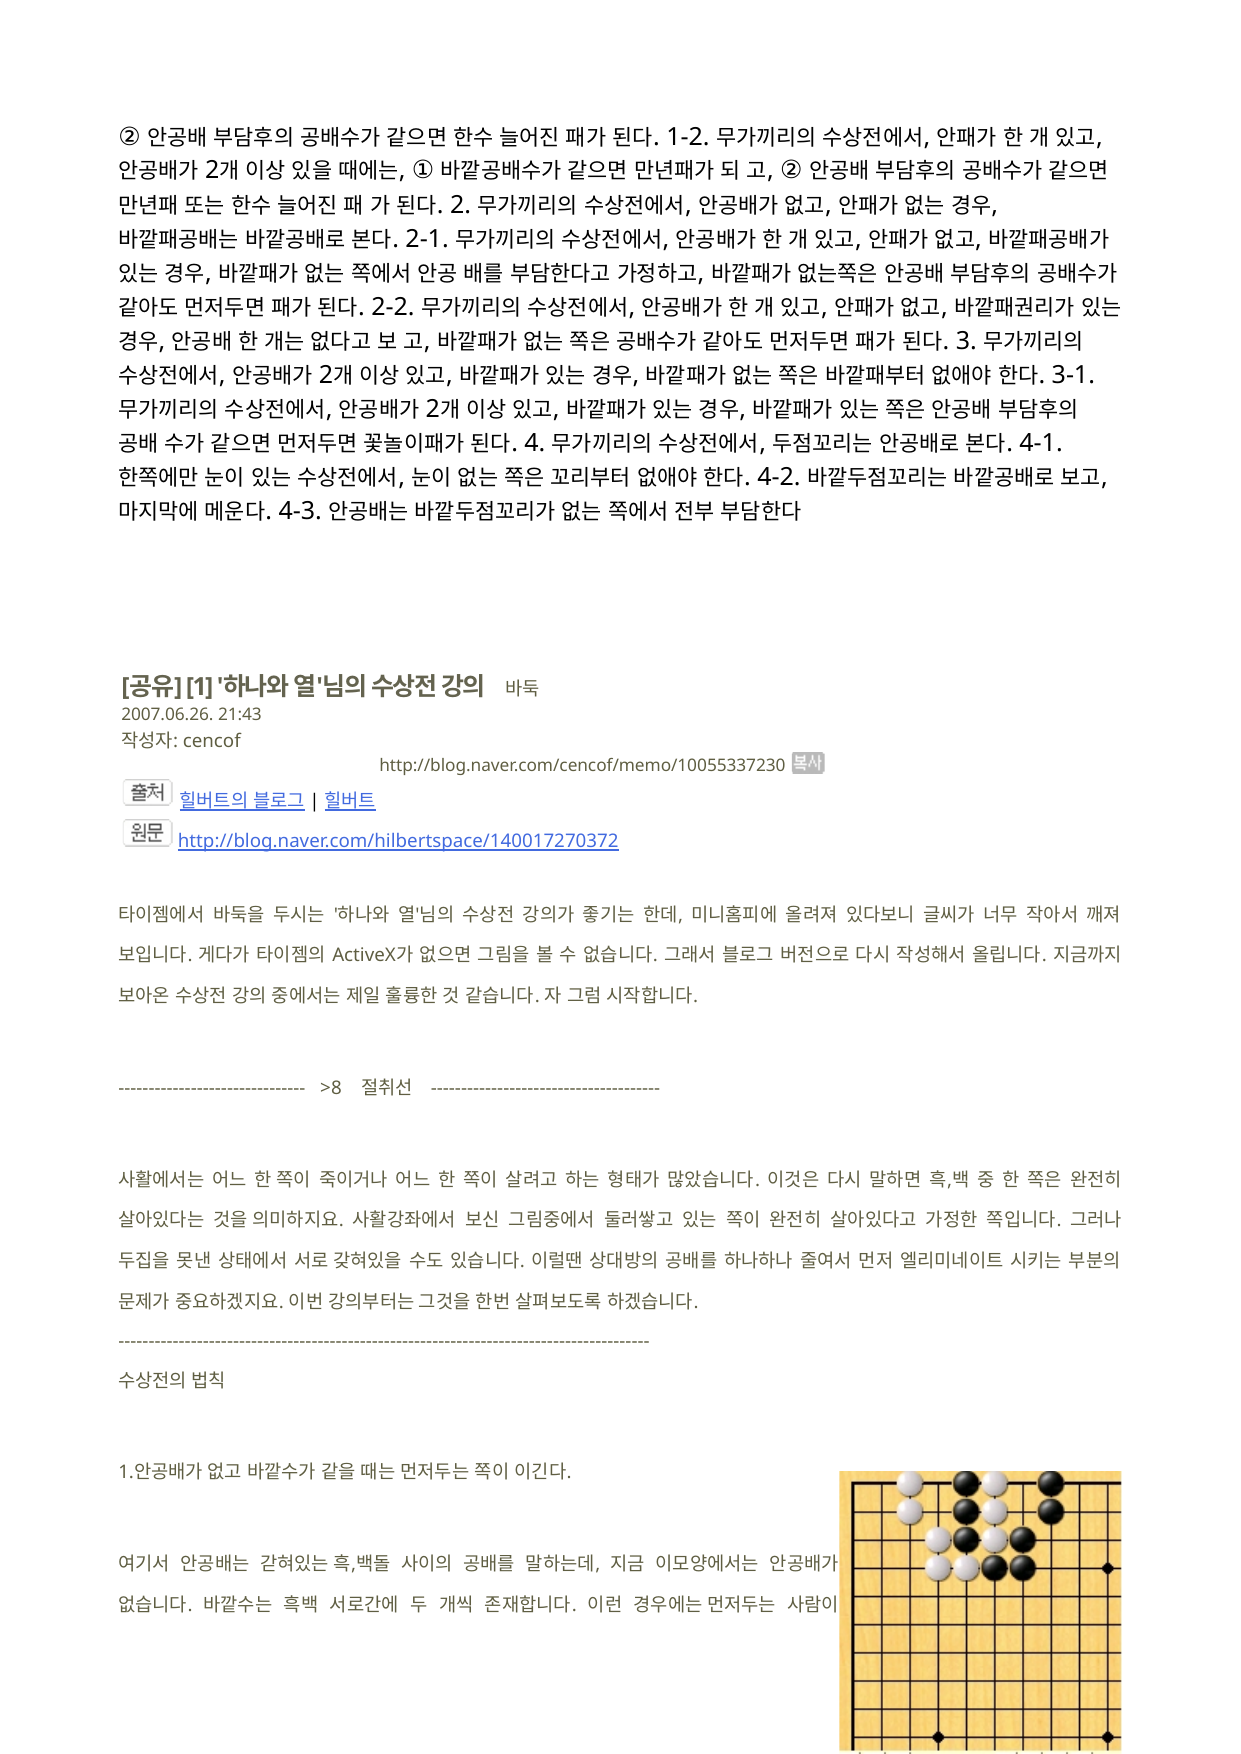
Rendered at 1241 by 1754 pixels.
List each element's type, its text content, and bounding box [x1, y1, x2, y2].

text 수상전의 법칙 [118, 1365, 1122, 1393]
text 사활에서는 어느 한 쪽이 죽이거나 어느 한 쪽이 살려고 하는 형태가 많았습니다. 이것은 다시 말하면 흑,백 중 한 쪽은 완전히 살아있다는 것을 의미하지요. 사활강좌에서 보신 그림중에서 둘러쌓고 있는 쪽이 완전히 살아있다고 가정한 쪽입니다. 그러나 두집을 못낸 상태에서 서로 갖혀있을 수도 있습니다. 이럴땐 상대방의 공배를 하나하나 줄여서 먼저 엘리미네이트 시키는 부분의 문제가 중요하겠지요. 이번 강의부터는 그것을 한번 살펴보도록 하겠습니다. [118, 1164, 1122, 1314]
text 1.안공배가 없고 바깥수가 같을 때는 먼저두는 쪽이 이긴다. [118, 1457, 1122, 1484]
text ------------------------------- >8 절취선 -------------------------------------- [118, 1072, 1122, 1100]
text 힐버트의 블로그 | 힐버트 http://blog.naver.com/hilbertspace/140017270372 [118, 779, 1122, 853]
picture [122, 779, 173, 806]
text ---------------------------------------------------------------------------------------- [118, 1327, 1122, 1353]
picture [122, 819, 173, 847]
text 여기서 안공배는 갇혀있는 흑,백돌 사이의 공배를 말하는데, 지금 이모양에서는 안공배가 없습니다. 바깥수는 흑백 서로간에 두 개씩 존재합니다. 이런 경우에는 먼저두는 사람이 [118, 1549, 839, 1617]
text ② 안공배 부담후의 공배수가 같으면 한수 늘어진 패가 된다. 1-2. 무가끼리의 수상전에서, 안패가 한 개 있고, 안공배가 2개 이상 있을 때에는, ① 바깥공배수가 같으면 만년패가 되 고, ② 안공배 부담후의 공배수가 같으면 만년패 또는 한수 늘어진 패 가 된다. 2. 무가끼리의 수상전에서, 안공배가 없고, 안패가 없는 경우, 바깥패공배는 바깥공배로 본다. 2-1. 무가끼리의 수상전에서, 안공배가 한 개 있고, 안패가 없고, 바깥패공배가 있는 경우, 바깥패가 없는 쪽에서 안공 배를 부담한다고 가정하고, 바깥패가 없는쪽은 안공배 부담후의 공배수가 같아도 먼저두면 패가 된다. 2-2. 무가끼리의 수상전에서, 안공배가 한 개 있고, 안패가 없고, 바깥패권리가 있는 경우, 안공배 한 개는 없다고 보 고, 바깥패가 없는 쪽은 공배수가 같아도 먼저두면 패가 된다. 3. 무가끼리의 수상전에서, 안공배가 2개 이상 있고, 바깥패가 있는 경우, 바깥패가 없는 쪽은 바깥패부터 없애야 한다. 3-1. 무가끼리의 수상전에서, 안공배가 2개 이상 있고, 바깥패가 있는 경우, 바깥패가 있는 쪽은 안공배 부담후의 공배 수가 같으면 먼저두면 꽃놀이패가 된다. 4. 무가끼리의 수상전에서, 두점꼬리는 안공배로 본다. 4-1. 한쪽에만 눈이 있는 수상전에서, 눈이 없는 쪽은 꼬리부터 없애야 한다. 4-2. 바깥두점꼬리는 바깥공배로 보고, 마지막에 메운다. 4-3. 안공배는 바깥두점꼬리가 없는 쪽에서 전부 부담한다 [118, 118, 1122, 527]
picture [791, 752, 825, 774]
text 타이젬에서 바둑을 두시는 '하나와 열'님의 수상전 강의가 좋기는 한데, 미니홈피에 올려져 있다보니 글씨가 너무 작아서 깨져 보입니다. 게다가 타이젬의 ActiveX가 없으면 그림을 볼 수 없습니다. 그래서 블로그 버전으로 다시 작성해서 올립니다. 지금까지 보아온 수상전 강의 중에서는 제일 훌륭한 것 같습니다. 자 그럼 시작합니다. [118, 899, 1122, 1008]
table_header [공유] [1] '하나와 열'님의 수상전 강의 바둑 2007.06.26. 21:43 작성자: cencof http://blog.naver.com/cencof/memo/10055337230 [118, 663, 827, 779]
picture [839, 1471, 1123, 1754]
